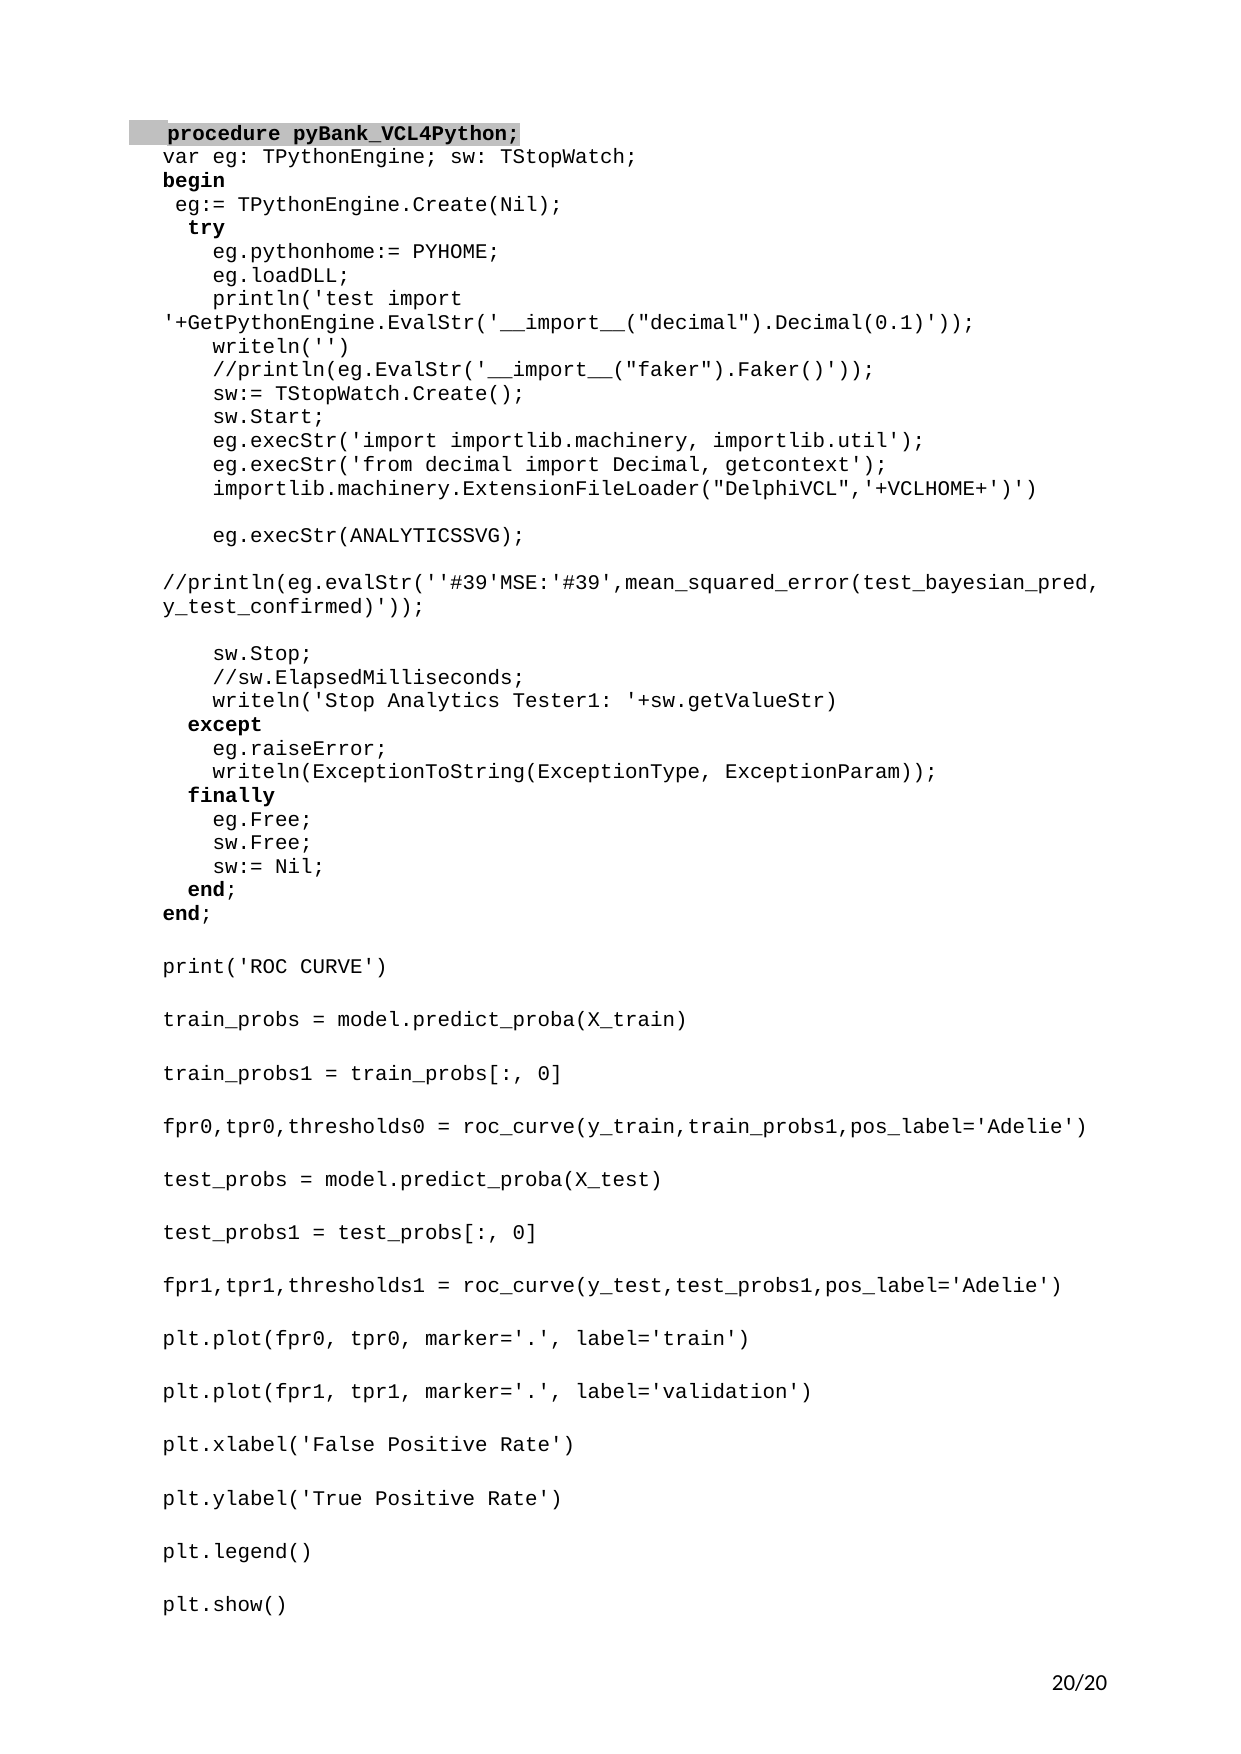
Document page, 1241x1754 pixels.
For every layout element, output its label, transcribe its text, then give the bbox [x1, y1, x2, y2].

text eg.execStr('import importlib.machinery, importlib.util'); [162, 430, 1107, 454]
text println('test import '+GetPythonEngine.EvalStr('__import__("decimal").Decimal(0.1)')); [162, 288, 1107, 336]
text train_probs1 = train_probs[:, 0] [162, 1062, 1107, 1086]
text plt.plot(fpr1, tpr1, marker='.', label='validation') [162, 1381, 1107, 1405]
text eg:= TPythonEngine.Create(Nil); [162, 194, 1107, 217]
text begin [162, 170, 1107, 194]
text writeln(ExceptionToString(ExceptionType, ExceptionParam)); [162, 761, 1107, 785]
text eg.execStr(ANALYTICSSVG); [162, 525, 1107, 548]
text //println(eg.evalStr(''#39'MSE:'#39',mean_squared_error(test_bayesian_pred, y_test_confirmed)')); [162, 548, 1107, 619]
text test_probs = model.predict_proba(X_test) [162, 1169, 1107, 1192]
text eg.raiseError; [162, 738, 1107, 761]
text eg.pythonhome:= PYHOME; [162, 241, 1107, 265]
text except [162, 714, 1107, 738]
text sw.Free; [162, 832, 1107, 856]
text sw.Start; [162, 407, 1107, 430]
text plt.show() [162, 1594, 1107, 1617]
text procedure pyBank_VCL4Python; [128, 120, 1107, 146]
text sw.Stop; [162, 643, 1107, 667]
text writeln('') [162, 336, 1107, 359]
text sw:= TStopWatch.Create(); [162, 383, 1107, 407]
text importlib.machinery.ExtensionFileLoader("DelphiVCL",'+VCLHOME+')') [162, 477, 1107, 501]
text eg.loadDLL; [162, 265, 1107, 288]
text print('ROC CURVE') [162, 956, 1107, 980]
text var eg: TPythonEngine; sw: TStopWatch; [162, 146, 1107, 170]
text plt.plot(fpr0, tpr0, marker='.', label='train') [162, 1328, 1107, 1352]
text writeln('Stop Analytics Tester1: '+sw.getValueStr) [162, 690, 1107, 714]
text test_probs1 = test_probs[:, 0] [162, 1222, 1107, 1246]
text //sw.ElapsedMilliseconds; [162, 667, 1107, 690]
text fpr0,tpr0,thresholds0 = roc_curve(y_train,train_probs1,pos_label='Adelie') [162, 1116, 1107, 1139]
text end; [162, 903, 1107, 927]
text end; [162, 879, 1107, 903]
text train_probs = model.predict_proba(X_train) [162, 1009, 1107, 1033]
text fpr1,tpr1,thresholds1 = roc_curve(y_test,test_probs1,pos_label='Adelie') [162, 1275, 1107, 1299]
text try [162, 217, 1107, 241]
text plt.legend() [162, 1541, 1107, 1564]
text eg.Free; [162, 808, 1107, 832]
text plt.xlabel('False Positive Rate') [162, 1434, 1107, 1458]
text //println(eg.EvalStr('__import__("faker").Faker()')); [162, 359, 1107, 383]
text finally [162, 785, 1107, 808]
text eg.execStr('from decimal import Decimal, getcontext'); [162, 454, 1107, 477]
text plt.ylabel('True Positive Rate') [162, 1487, 1107, 1511]
text sw:= Nil; [162, 856, 1107, 879]
